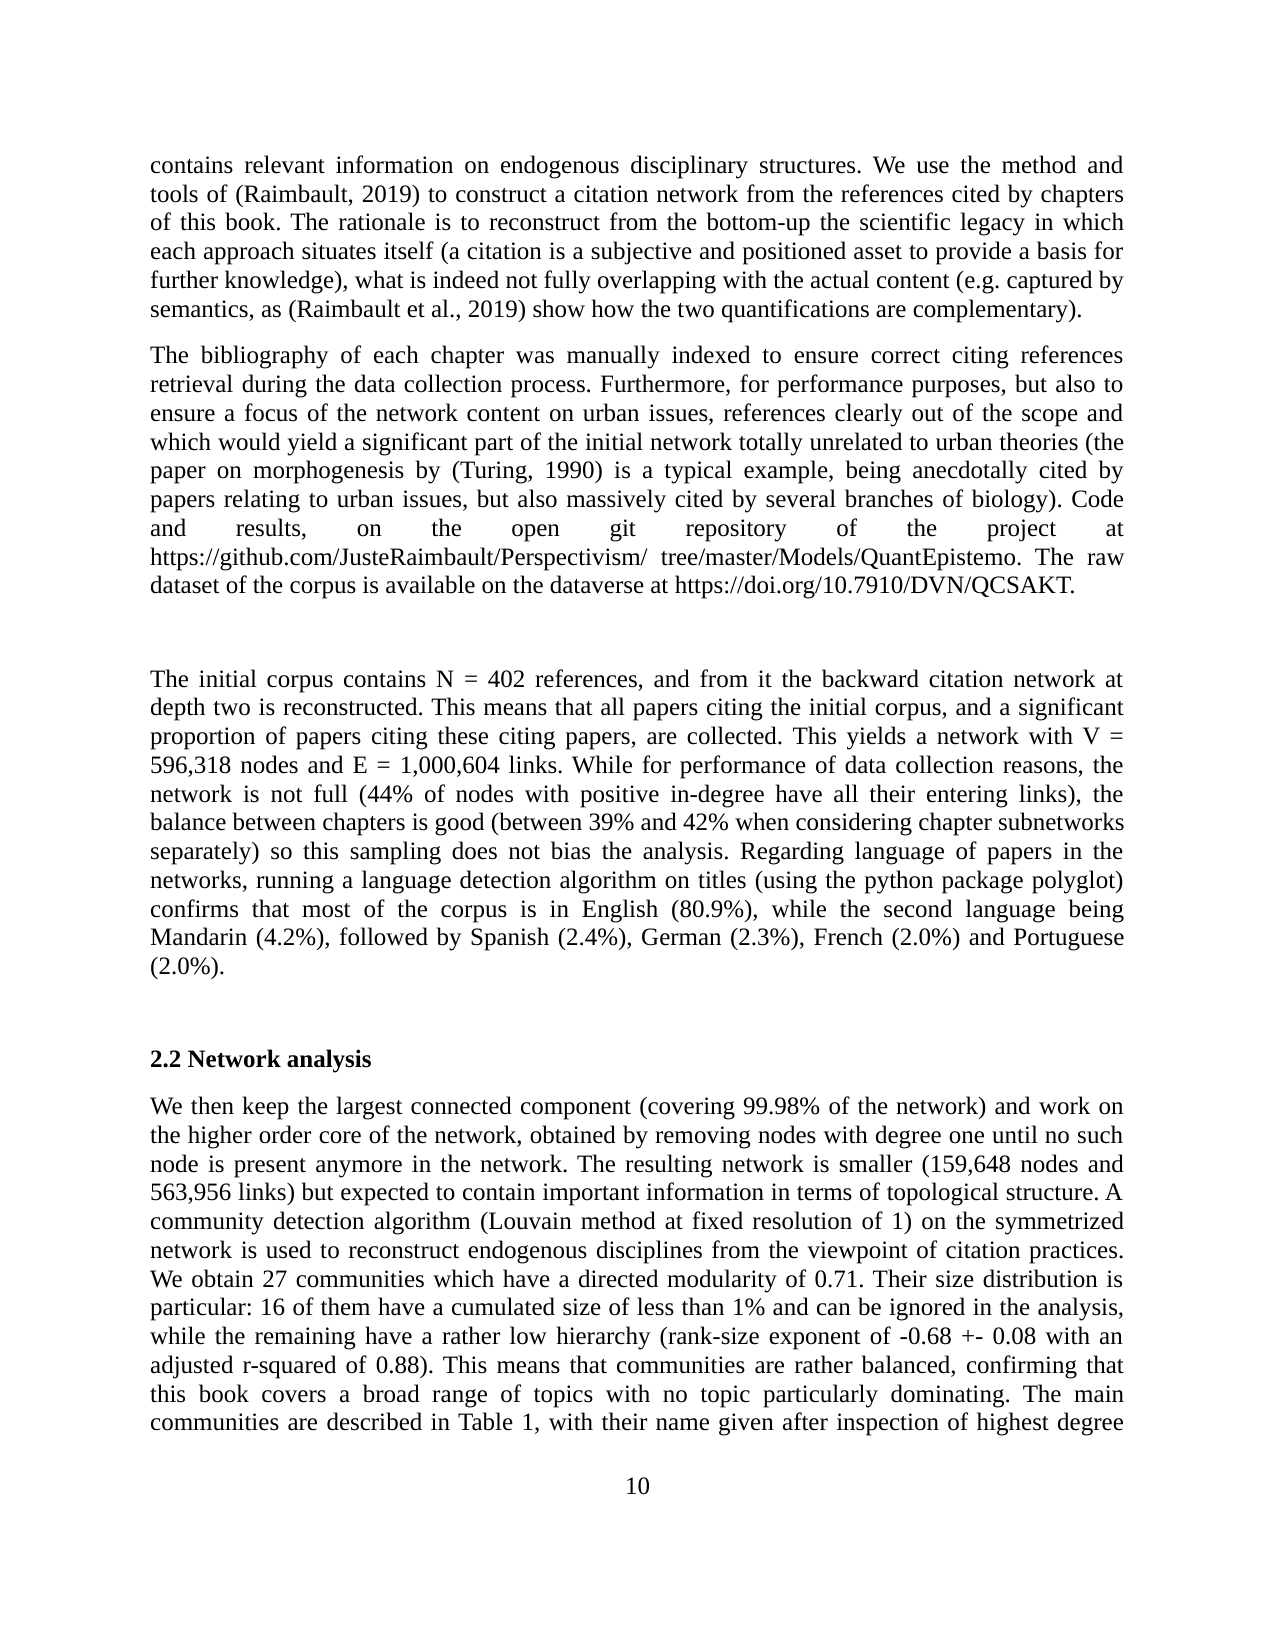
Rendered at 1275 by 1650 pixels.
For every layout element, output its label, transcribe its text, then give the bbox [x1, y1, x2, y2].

text The bibliography of each chapter was manually indexed to ensure correct citing references retrieval during the data collection process. Furthermore, for performance purposes, but also to ensure a focus of the network content on urban issues, references clearly out of the scope and which would yield a significant part of the initial network totally unrelated to urban theories (the paper on morphogenesis by (Turing, 1990) is a typical example, being anecdotally cited by papers relating to urban issues, but also massively cited by several branches of biology). Code and results, on the open git repository of the project at https://github.com/JusteRaimbault/Perspectivism/ tree/master/Models/QuantEpistemo. The raw dataset of the corpus is available on the dataverse at https://doi.org/10.7910/DVN/QCSAKT. [150, 340, 1125, 599]
text contains relevant information on endogenous disciplinary structures. We use the method and tools of (Raimbault, 2019) to construct a citation network from the references cited by chapters of this book. The rationale is to reconstruct from the bottom-up the scientific legacy in which each approach situates itself (a citation is a subjective and positioned asset to provide a basis for further knowledge), what is indeed not fully overlapping with the actual content (e.g. captured by semantics, as (Raimbault et al., 2019) show how the two quantifications are complementary). [150, 150, 1125, 322]
text The initial corpus contains N = 402 references, and from it the backward citation network at depth two is reconstructed. This means that all papers citing the initial corpus, and a significant proportion of papers citing these citing papers, are collected. This yields a network with V = 596,318 nodes and E = 1,000,604 links. While for performance of data collection reasons, the network is not full (44% of nodes with positive in-degree have all their entering links), the balance between chapters is good (between 39% and 42% when considering chapter subnetworks separately) so this sampling does not bias the analysis. Regarding language of papers in the networks, running a language detection algorithm on titles (using the python package polyglot) confirms that most of the corpus is in English (80.9%), while the second language being Mandarin (4.2%), followed by Spanish (2.4%), German (2.3%), French (2.0%) and Portuguese (2.0%). [150, 664, 1125, 980]
text 2.2 Network analysis [150, 1044, 1125, 1073]
text We then keep the largest connected component (covering 99.98% of the network) and work on the higher order core of the network, obtained by removing nodes with degree one until no such node is present anymore in the network. The resulting network is smaller (159,648 nodes and 563,956 links) but expected to contain important information in terms of topological structure. A community detection algorithm (Louvain method at fixed resolution of 1) on the symmetrized network is used to reconstruct endogenous disciplines from the viewpoint of citation practices. We obtain 27 communities which have a directed modularity of 0.71. Their size distribution is particular: 16 of them have a cumulated size of less than 1% and can be ignored in the analysis, while the remaining have a rather low hierarchy (rank-size exponent of -0.68 +- 0.08 with an adjusted r-squared of 0.88). This means that communities are rather balanced, confirming that this book covers a broad range of topics with no topic particularly dominating. The main communities are described in Table 1, with their name given after inspection of highest degree [150, 1091, 1125, 1436]
